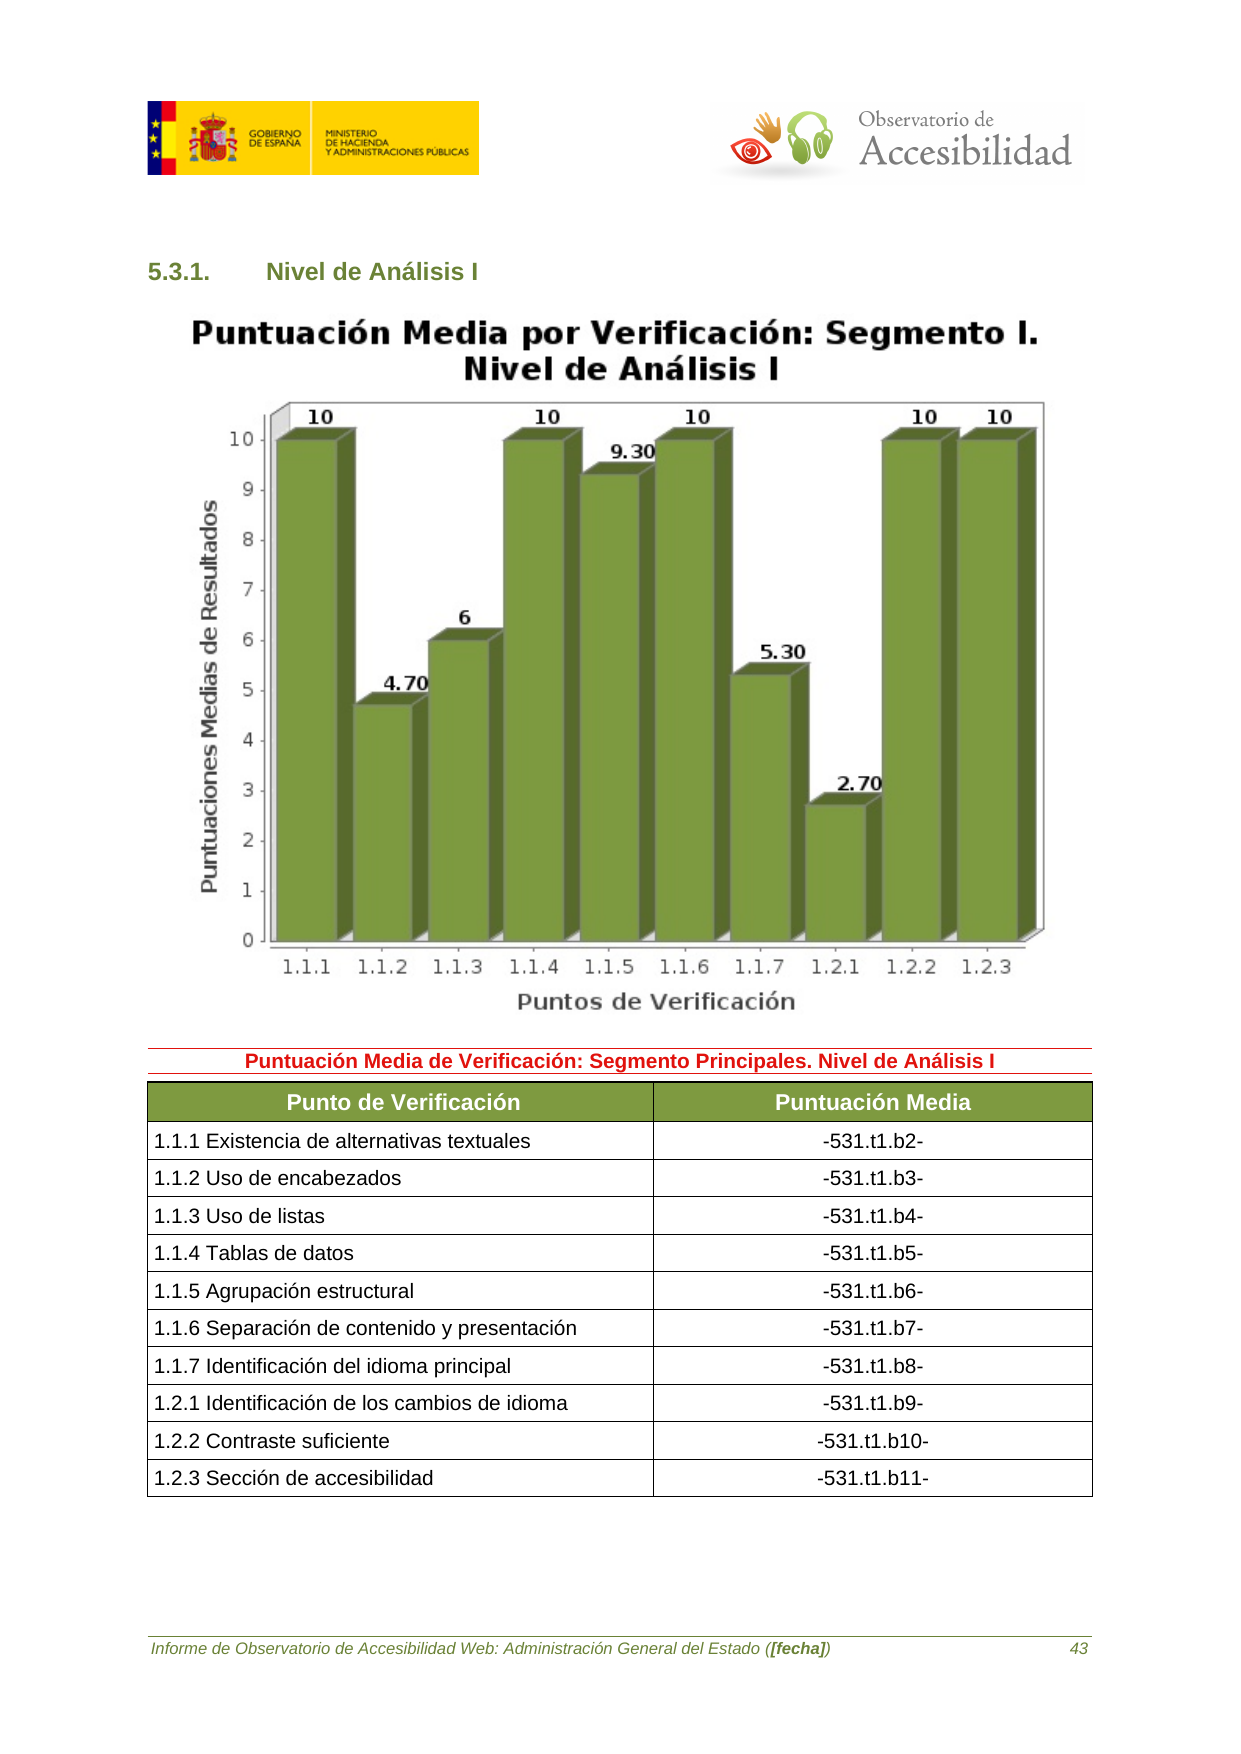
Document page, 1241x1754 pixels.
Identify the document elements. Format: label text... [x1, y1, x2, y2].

table_cell 1.1.2 Uso de encabezados [148, 1160, 653, 1196]
table_cell 1.1.5 Agrupación estructural [148, 1272, 653, 1309]
picture [147, 101, 479, 175]
table_cell -531.t1.b2- [654, 1122, 1092, 1159]
table_cell -531.t1.b9- [654, 1385, 1092, 1421]
picture [710, 102, 1086, 185]
table_cell -531.t1.b7- [654, 1310, 1092, 1346]
table_cell 1.1.1 Existencia de alternativas textuales [148, 1122, 653, 1159]
table_cell -531.t1.b4- [654, 1197, 1092, 1234]
text Puntuación Media de Verificación: Segmento Principales. Nivel de Análisis I [148, 1049, 1092, 1073]
subtitle Nivel de Análisis I [148, 257, 1092, 286]
table_cell 1.1.7 Identificación del idioma principal [148, 1347, 653, 1384]
table_header Puntuación Media [654, 1083, 1092, 1121]
table_cell -531.t1.b8- [654, 1347, 1092, 1384]
table_cell -531.t1.b11- [654, 1460, 1092, 1496]
table_cell -531.t1.b10- [654, 1422, 1092, 1459]
table_cell -531.t1.b3- [654, 1160, 1092, 1196]
table_cell 1.1.6 Separación de contenido y presentación [148, 1310, 653, 1346]
table_cell 1.1.3 Uso de listas [148, 1197, 653, 1234]
table_cell 1.2.1 Identificación de los cambios de idioma [148, 1385, 653, 1421]
table_header Punto de Verificación [148, 1083, 653, 1121]
table_cell 1.2.3 Sección de accesibilidad [148, 1460, 653, 1496]
table_cell -531.t1.b6- [654, 1272, 1092, 1309]
picture [178, 313, 1062, 1024]
table_cell -531.t1.b5- [654, 1235, 1092, 1271]
table_cell 1.1.4 Tablas de datos [148, 1235, 653, 1271]
table_cell 1.2.2 Contraste suficiente [148, 1422, 653, 1459]
